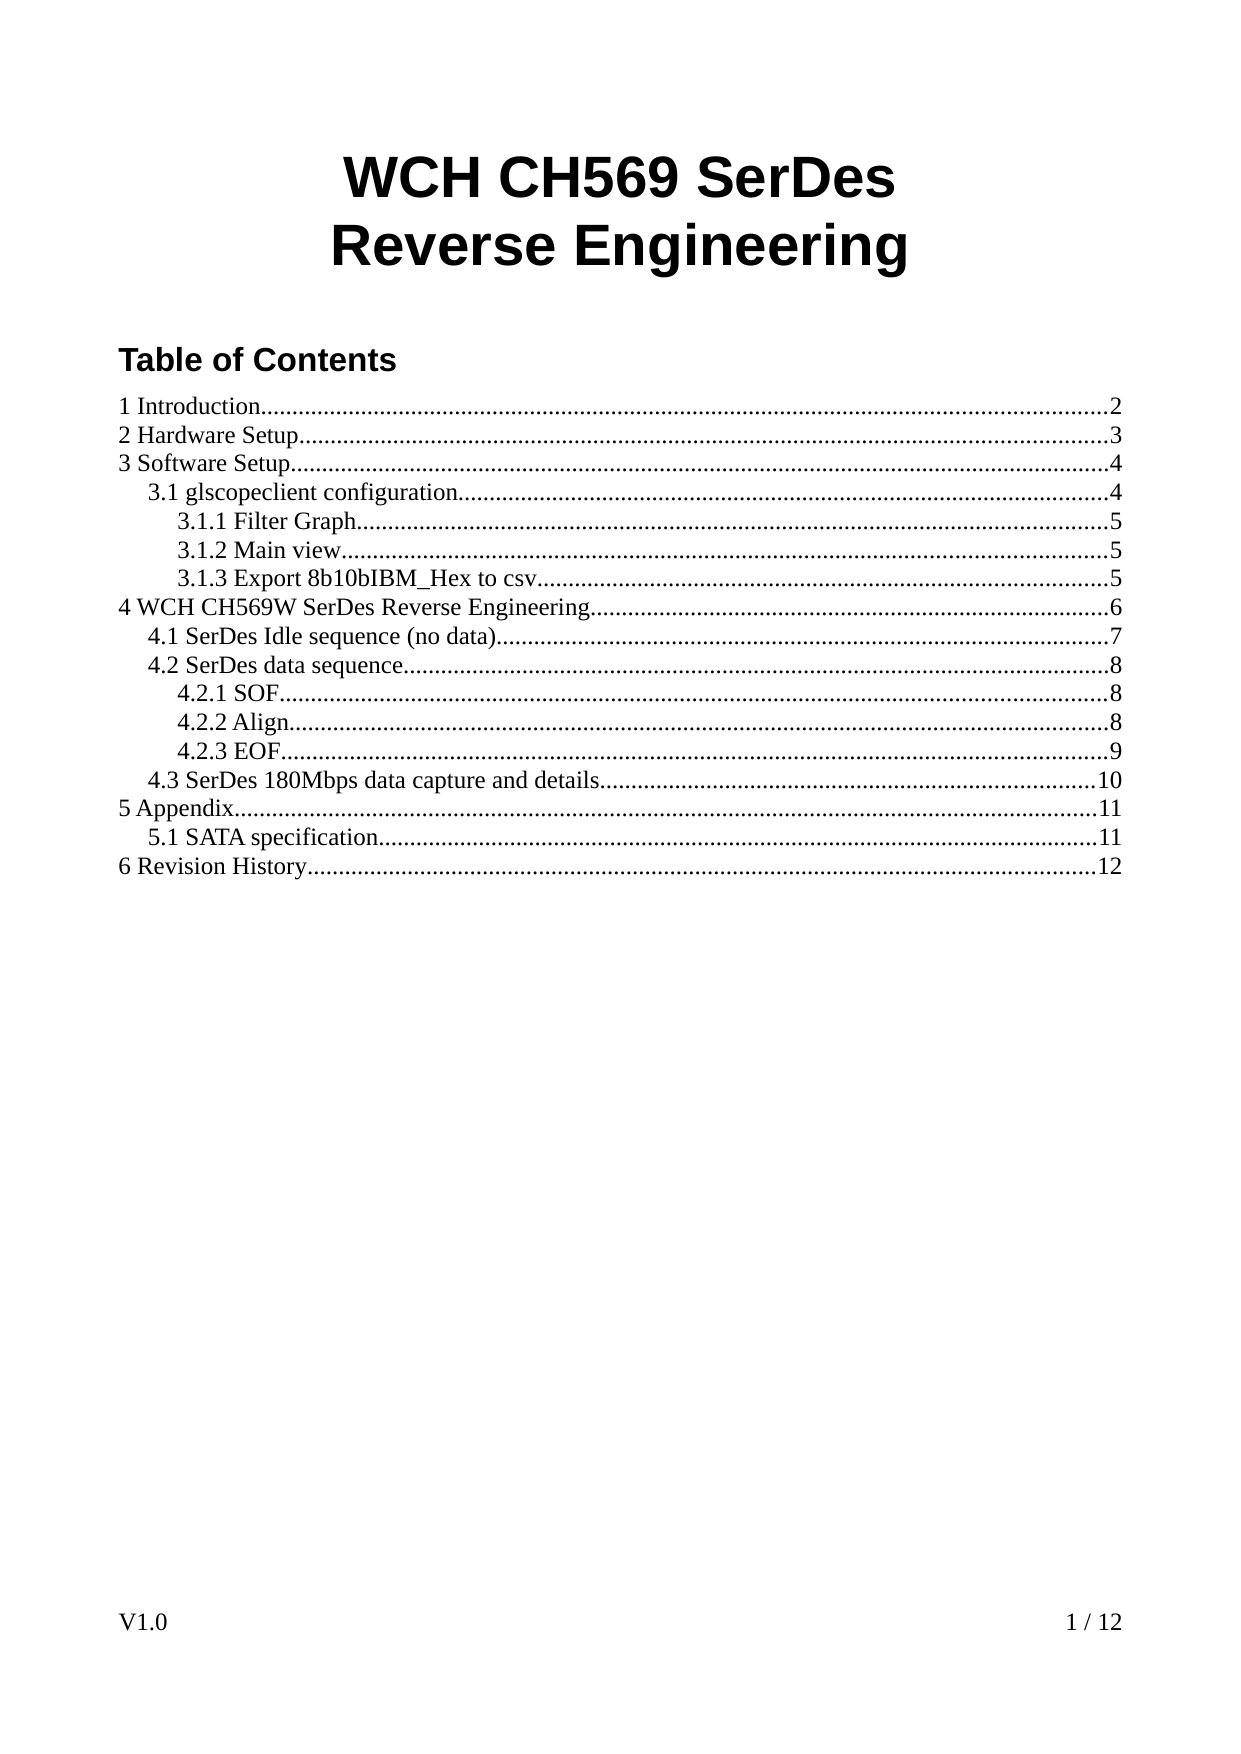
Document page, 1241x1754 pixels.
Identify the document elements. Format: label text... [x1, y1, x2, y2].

text 1 Introduction 2 [118, 391, 1122, 420]
text 6 Revision History 12 [118, 851, 1122, 880]
text 3.1.3 Export 8b10bIBM_Hex to csv 5 [177, 563, 1122, 592]
text 2 Hardware Setup 3 [118, 420, 1122, 448]
text 4 WCH CH569W SerDes Reverse Engineering 6 [118, 592, 1122, 621]
text 4.2.2 Align 8 [177, 707, 1122, 736]
text 4.1 SerDes Idle sequence (no data) 7 [148, 621, 1122, 650]
text 3.1.2 Main view 5 [177, 535, 1122, 563]
title WCH CH569 SerDes Reverse Engineering [118, 143, 1122, 277]
text 4.2.3 EOF 9 [177, 736, 1122, 765]
subtitle Table of Contents [118, 340, 1122, 378]
text 4.2.1 SOF 8 [177, 678, 1122, 707]
text 4.2 SerDes data sequence 8 [148, 650, 1122, 678]
text 4.3 SerDes 180Mbps data capture and details 10 [148, 765, 1122, 793]
text 5 Appendix 11 [118, 793, 1122, 822]
text 3.1 glscopeclient configuration 4 [148, 477, 1122, 506]
text 3.1.1 Filter Graph 5 [177, 506, 1122, 535]
text 5.1 SATA specification 11 [148, 822, 1122, 851]
text 3 Software Setup 4 [118, 448, 1122, 477]
